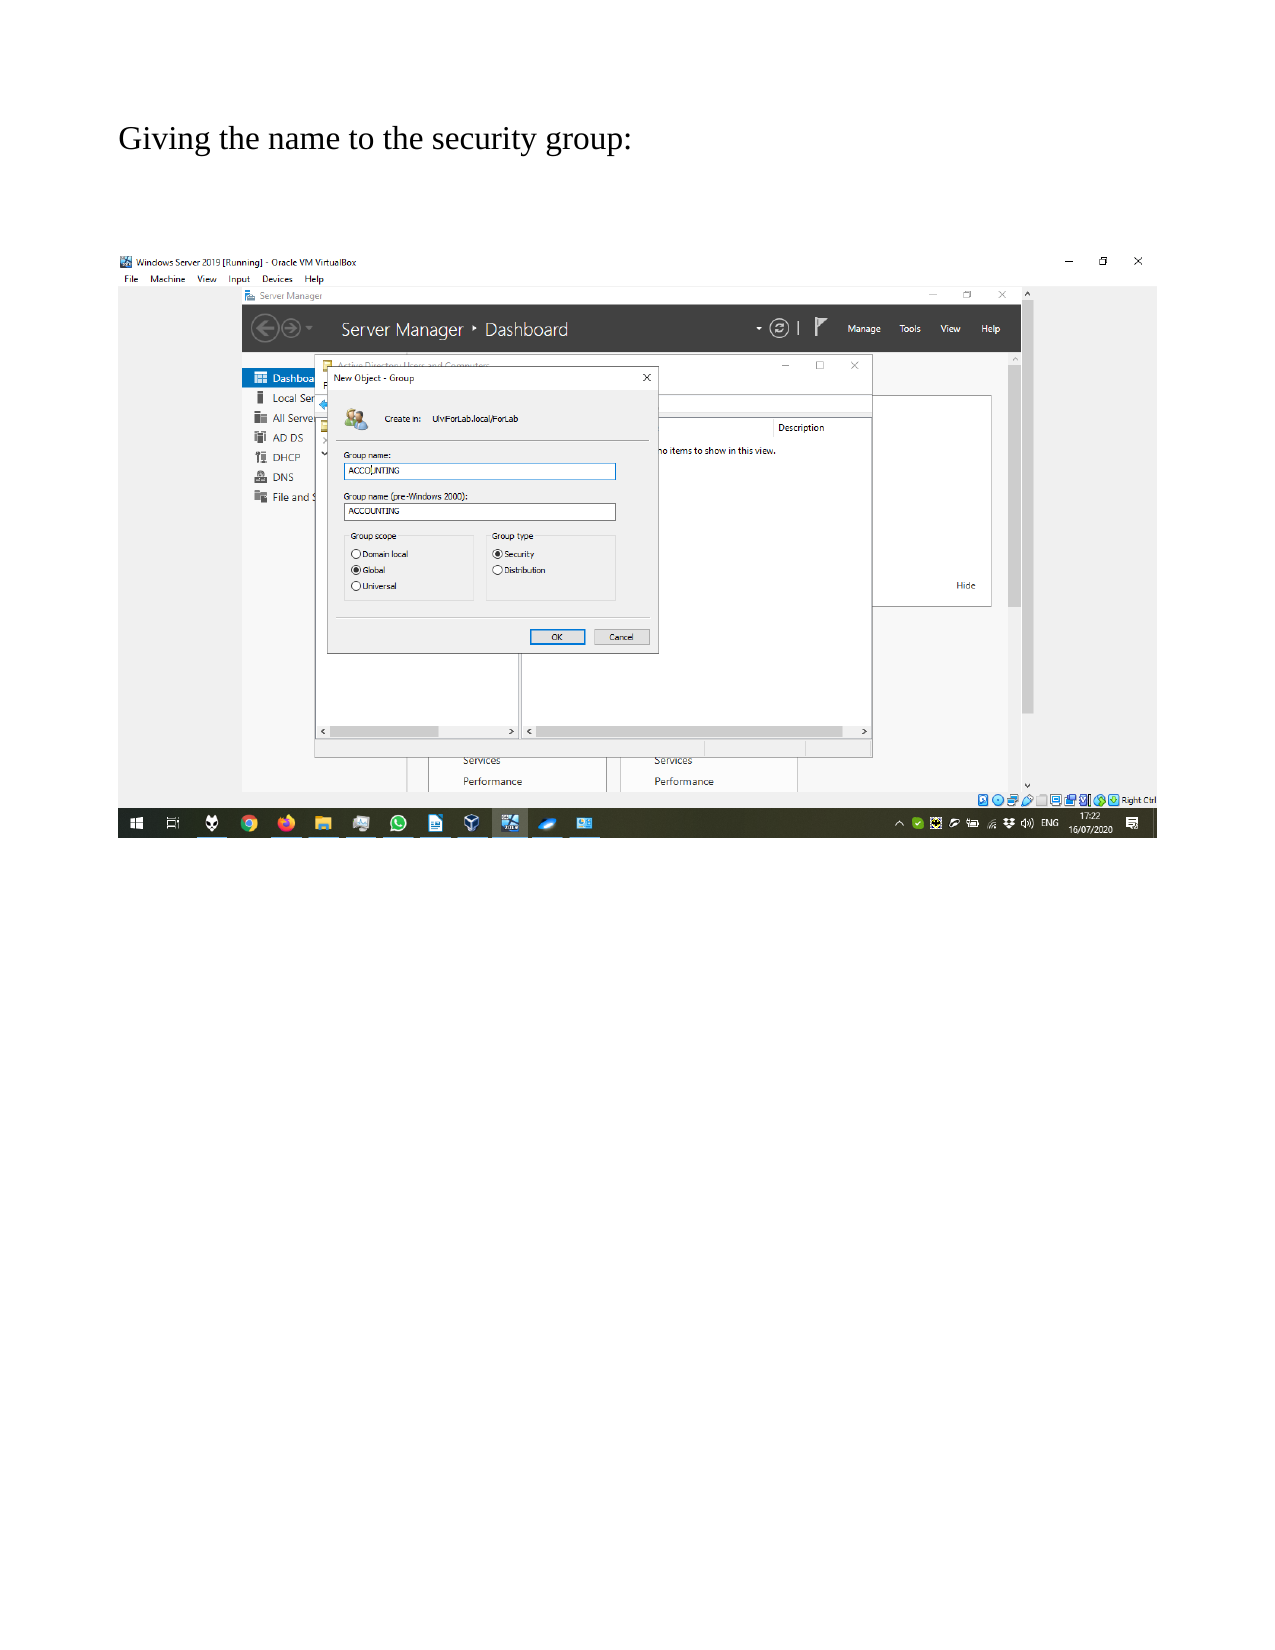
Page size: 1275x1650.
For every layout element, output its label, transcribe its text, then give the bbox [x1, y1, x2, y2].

picture [118, 253, 1157, 838]
text Giving the name to the security group: [118, 118, 1157, 156]
